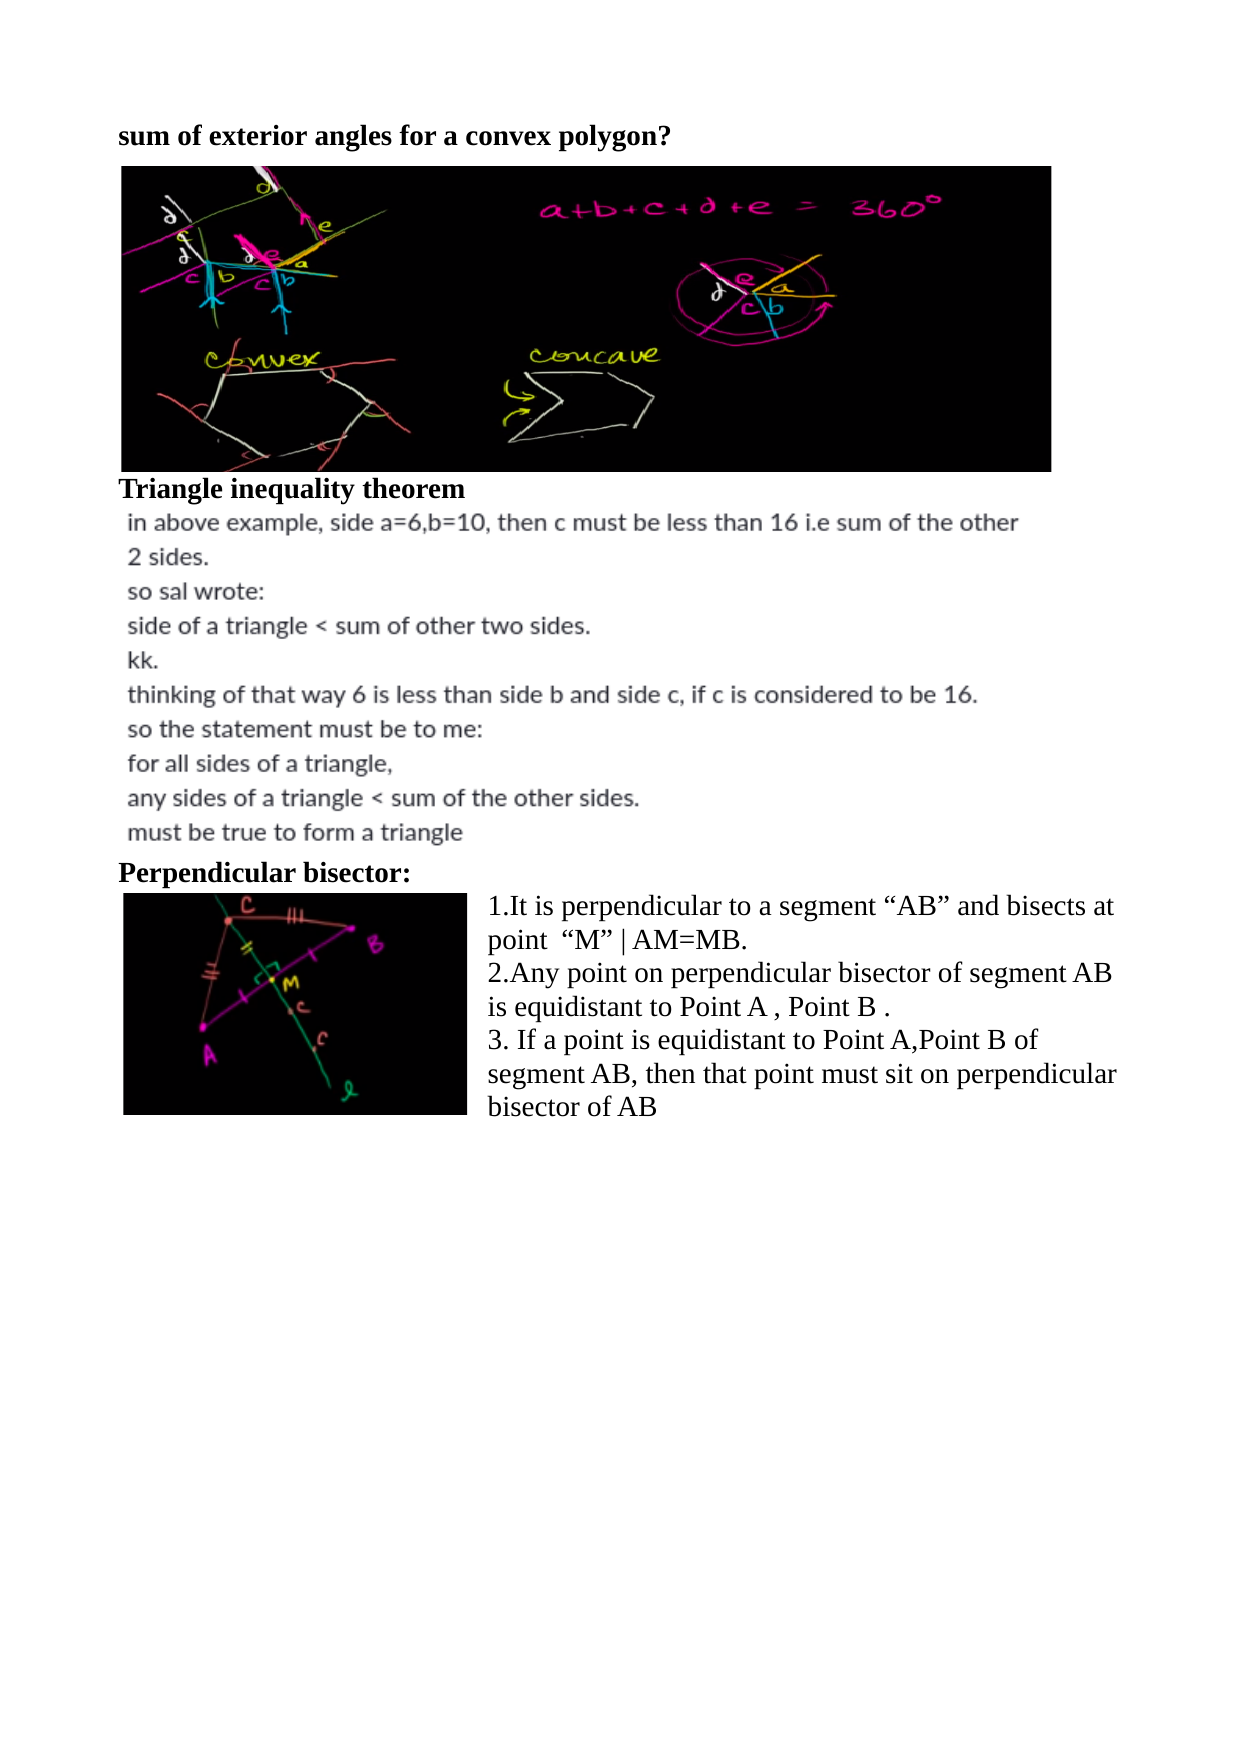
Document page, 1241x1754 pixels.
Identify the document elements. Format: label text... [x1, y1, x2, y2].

text bisector of AB [118, 1089, 1122, 1123]
text Triangle inequality theorem [118, 152, 1122, 505]
text 1.It is perpendicular to a segment “AB” and bisects at point “M” | AM=MB. [118, 888, 1122, 955]
text 3. If a point is equidistant to Point A,Point B of segment AB, then that point must sit on perpendicular [468, 1022, 1122, 1089]
picture [119, 506, 1031, 855]
text Perpendicular bisector: [118, 505, 1122, 888]
text sum of exterior angles for a convex polygon? [118, 118, 1122, 152]
text 2.Any point on perpendicular bisector of segment AB is equidistant to Point A , Point B . [468, 955, 1122, 1022]
picture [121, 166, 1052, 472]
picture [123, 893, 468, 1115]
